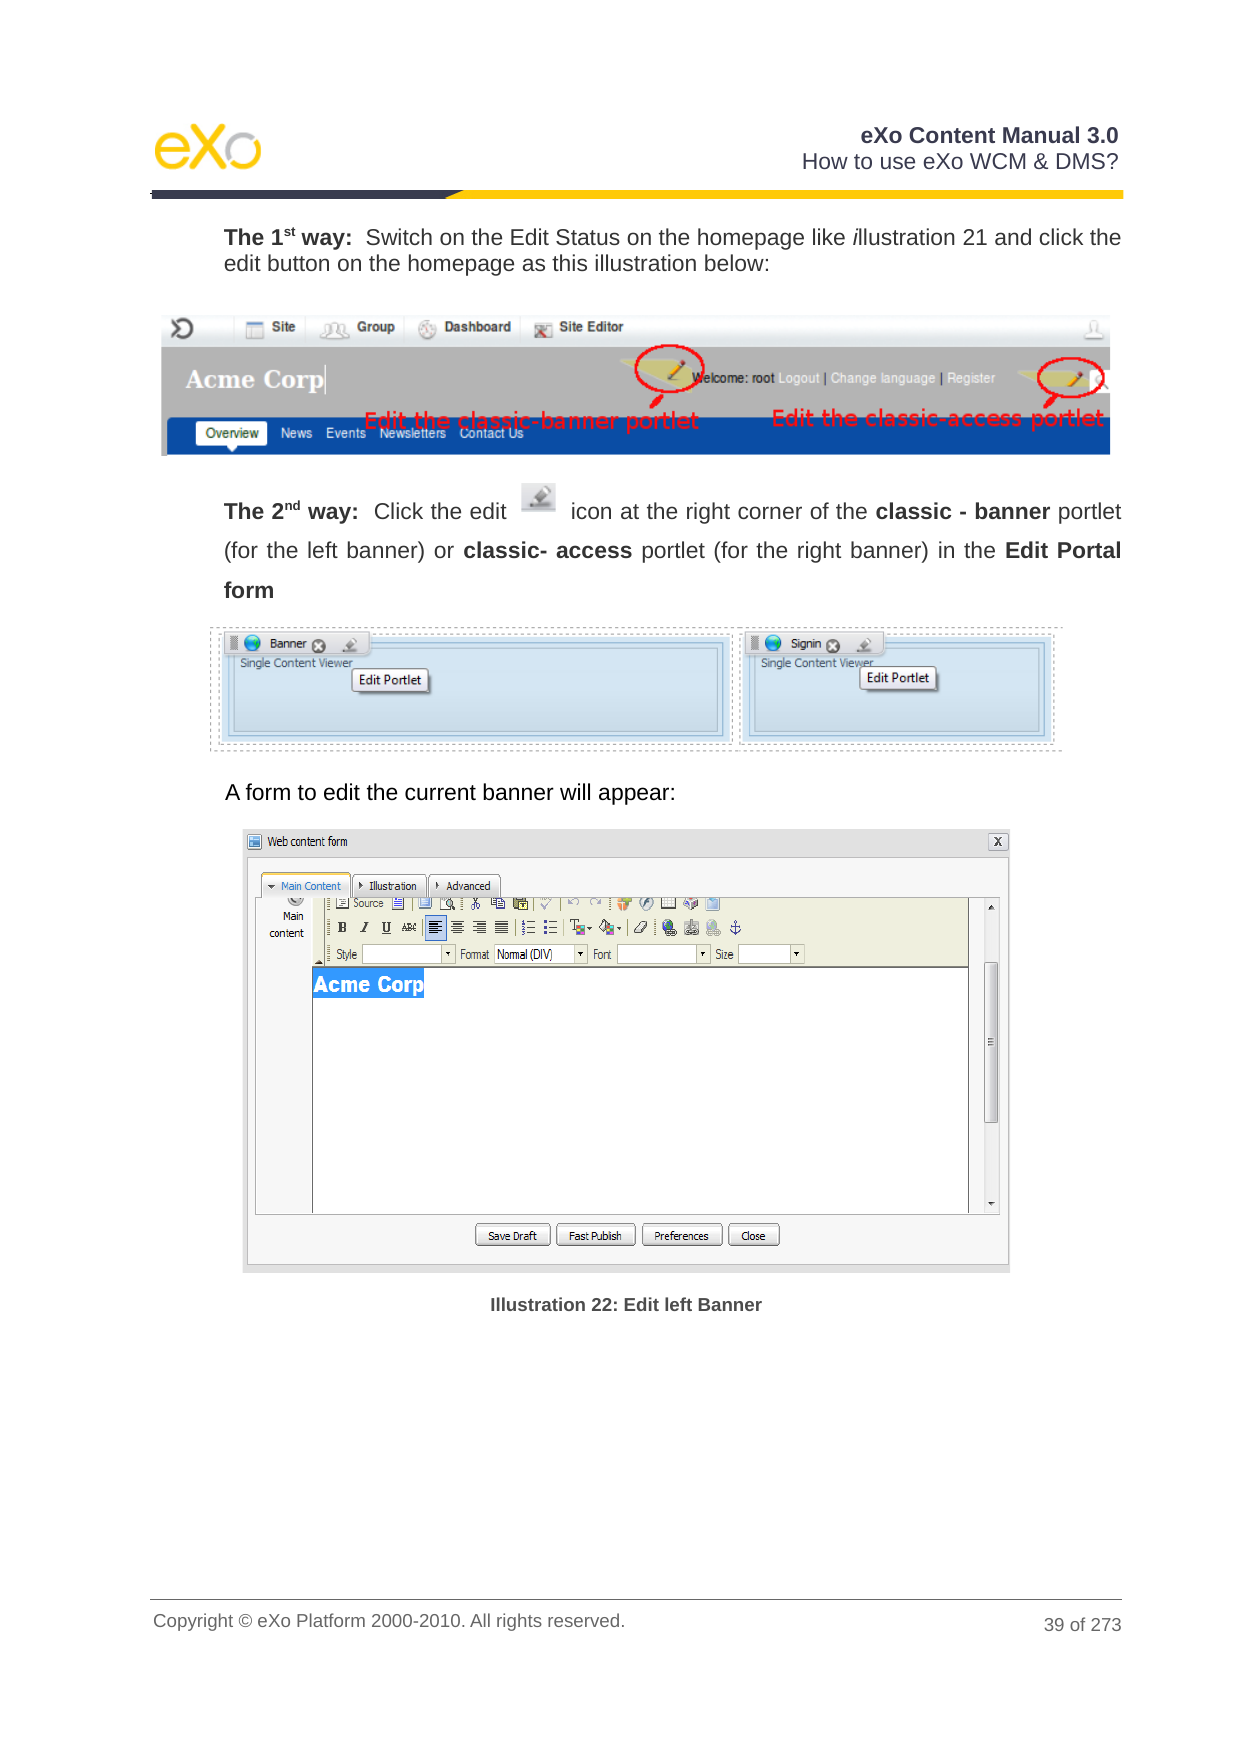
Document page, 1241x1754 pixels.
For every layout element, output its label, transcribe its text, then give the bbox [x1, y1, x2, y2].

picture [155, 123, 262, 170]
list [242, 811, 1010, 829]
picture [161, 315, 1111, 456]
list Illustration 22: Edit left Banner [242, 1273, 1010, 1316]
list The 2nd way: Click the edit icon at the right corner of the classic - banner portlet (for the left banner) or classic- access portlet (for the right banner) in the Edit Portal form [186, 284, 1122, 603]
picture [151, 190, 1124, 199]
picture [521, 483, 556, 512]
list A form to edit the current banner will appear: [187, 616, 1122, 805]
picture [242, 829, 1010, 1273]
picture [209, 625, 1063, 759]
list The 1st way: Switch on the Edit Status on the homepage like illustration 21 and click the edit button on the homepage as this illustration below: [186, 223, 1122, 276]
